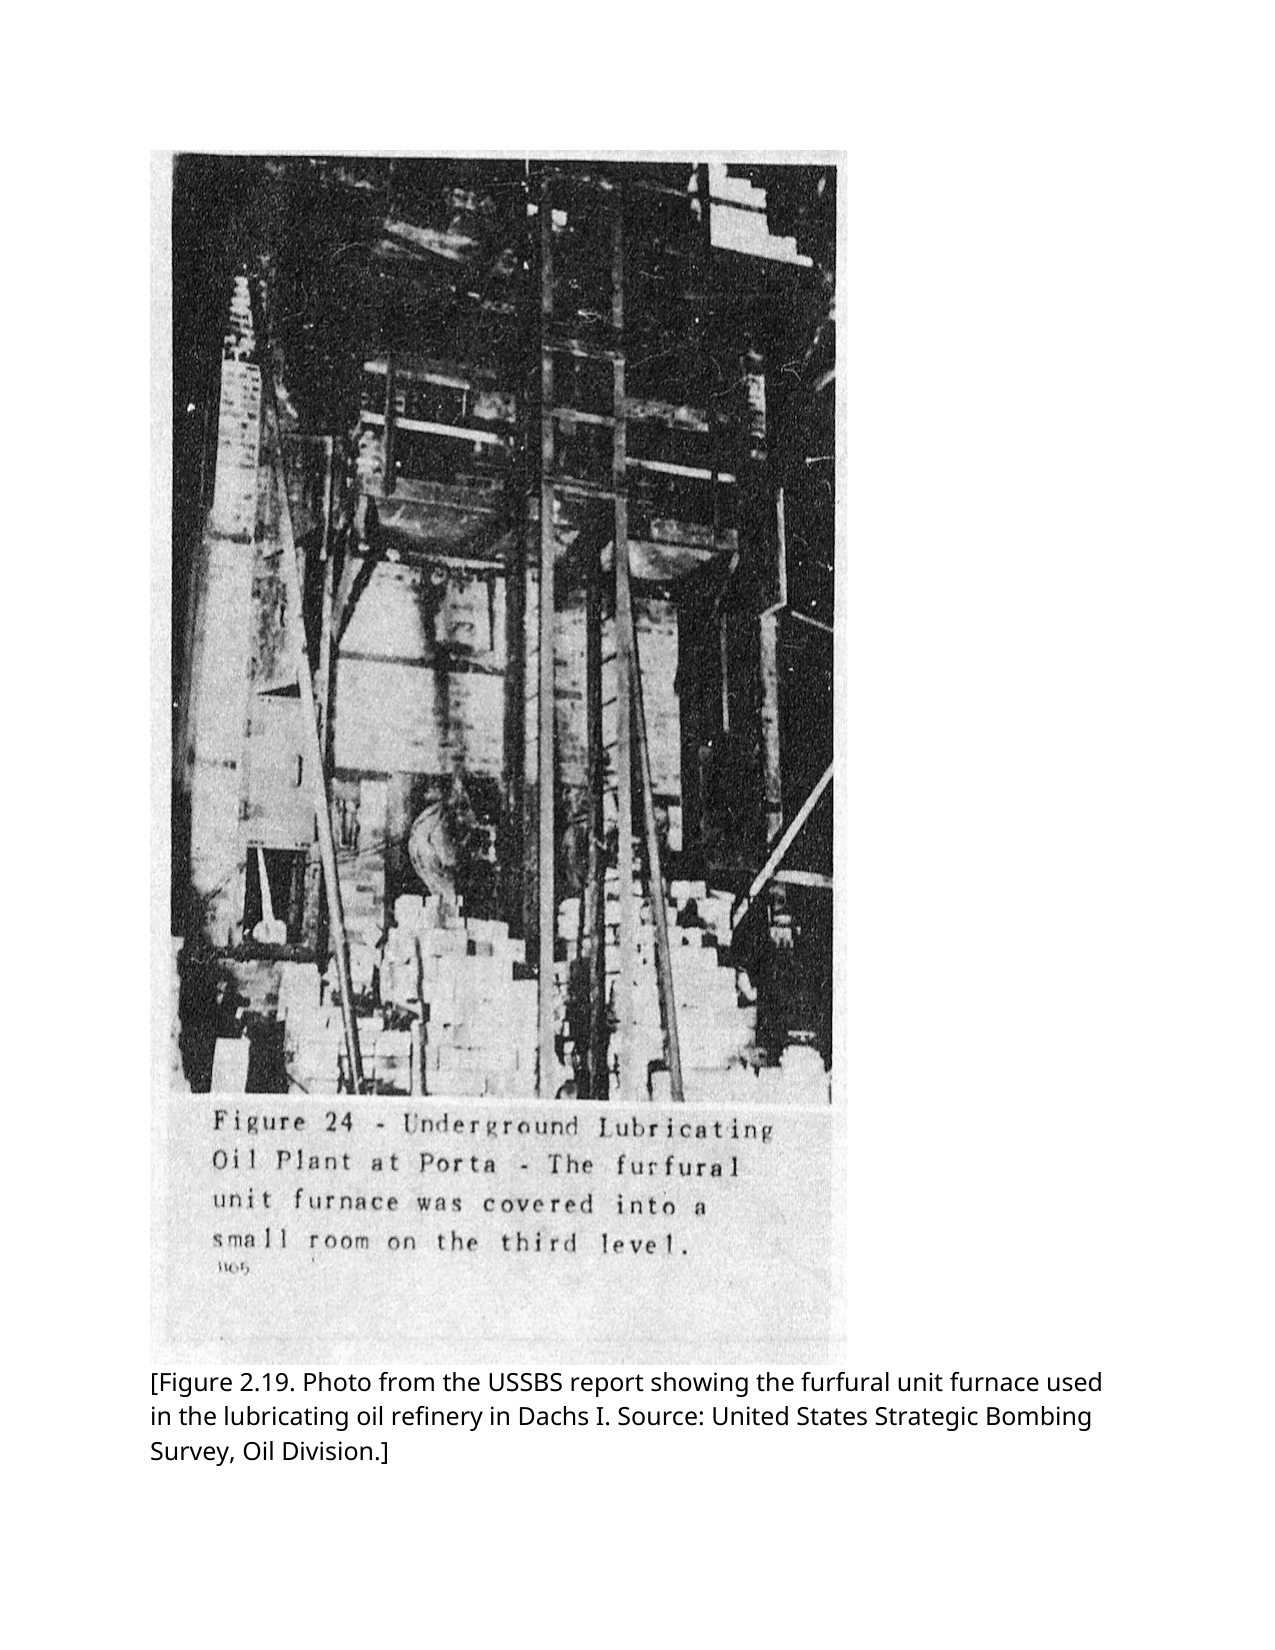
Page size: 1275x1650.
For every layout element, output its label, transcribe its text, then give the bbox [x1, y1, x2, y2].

picture [150, 150, 848, 1365]
text [Figure 2.19. Photo from the USSBS report showing the furfural unit furnace used in the lubricating oil refinery in Dachs I. Source: United States Strategic Bombing Survey, Oil Division.] [150, 1365, 1125, 1467]
